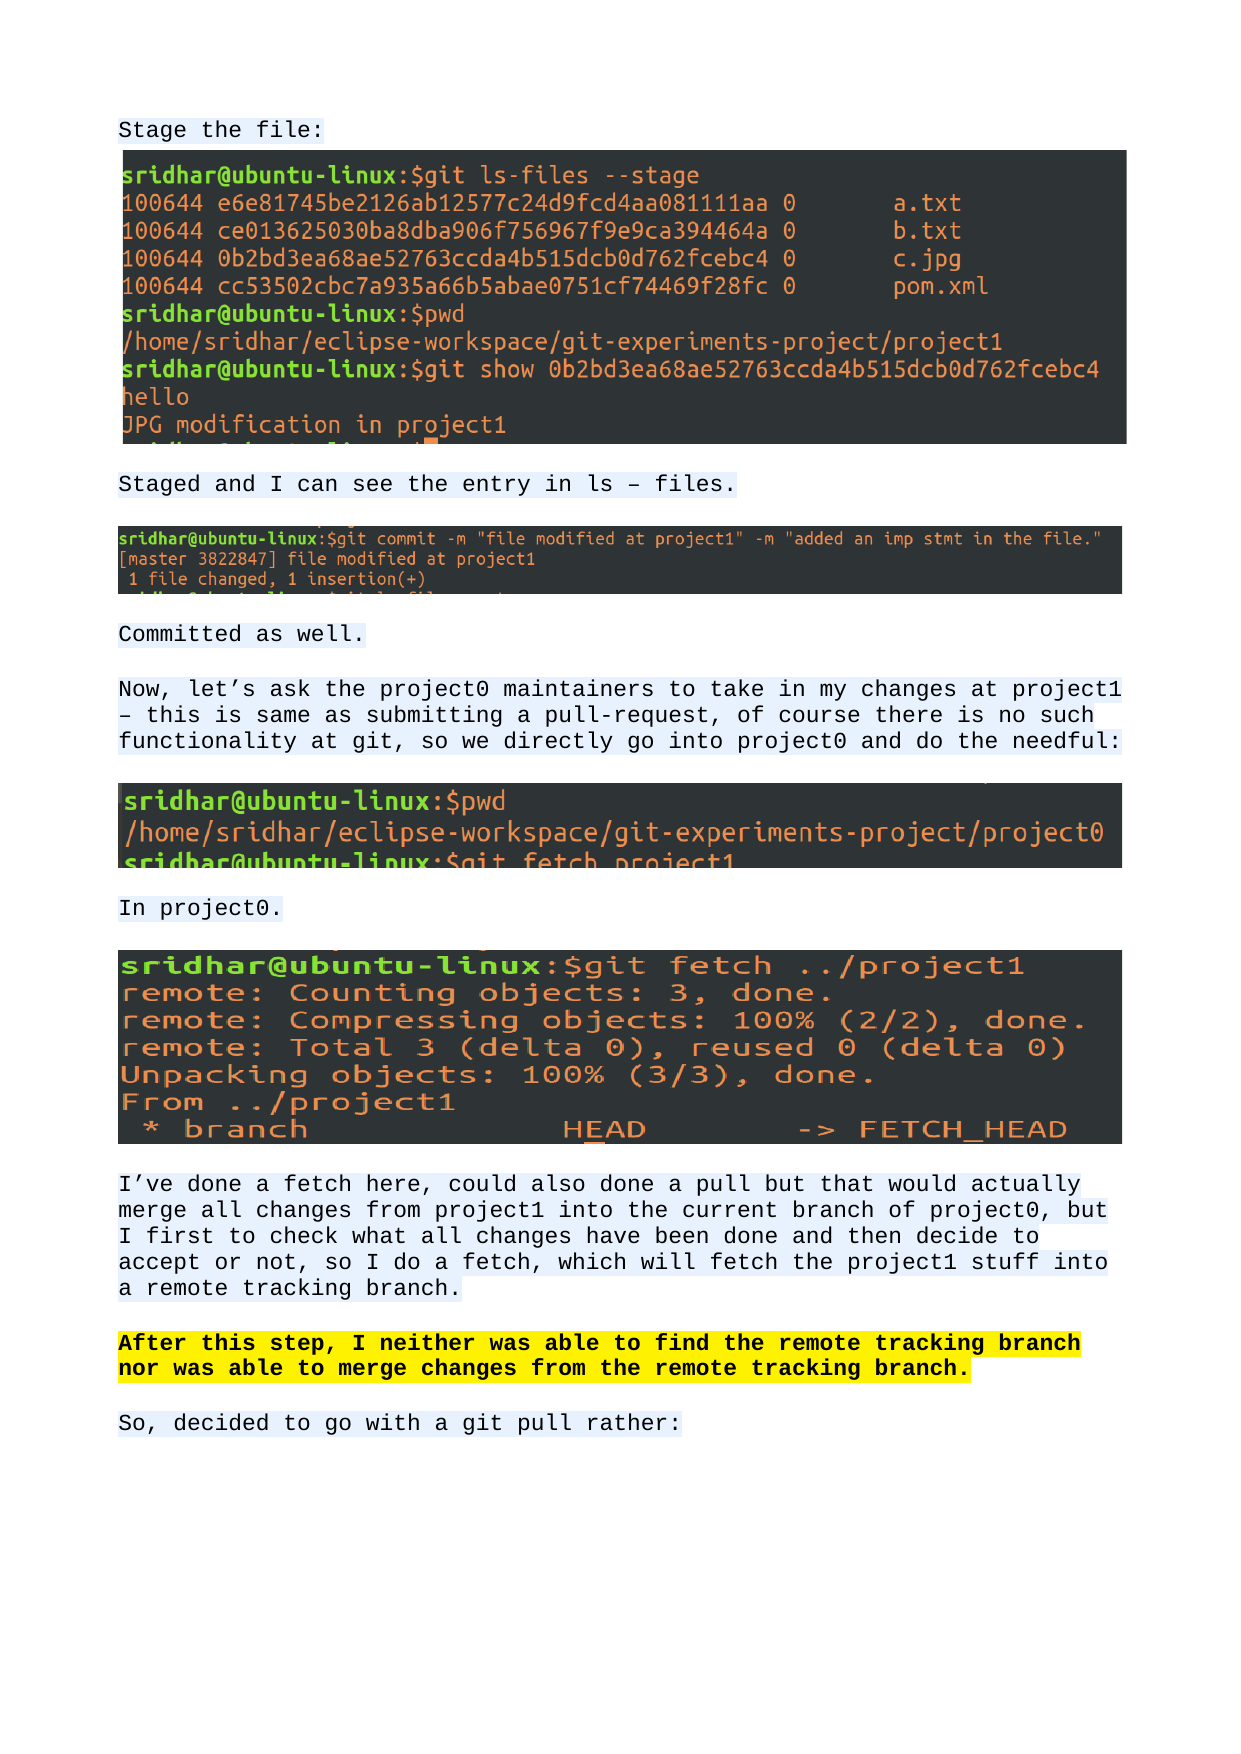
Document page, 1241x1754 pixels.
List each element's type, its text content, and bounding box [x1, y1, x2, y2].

text So, decided to go with a git pull rather: [118, 1411, 1122, 1437]
text After this step, I neither was able to find the remote tracking branch nor was able to merge changes from the remote tracking branch. [118, 1331, 1122, 1383]
text Committed as well. [118, 623, 1122, 648]
text Staged and I can see the entry in ls – files. [118, 472, 1122, 498]
picture [118, 783, 1123, 868]
text I’ve done a fetch here, could also done a pull but that would actually merge all changes from project1 into the current branch of project0, but I first to check what all changes have been done and then decide to accept or not, so I do a fetch, which will fetch the project1 stuff into a remote tracking branch. [118, 1172, 1122, 1302]
text Now, let’s ask the project0 maintainers to take in my changes at project1 – this is same as submitting a pull-request, of course there is no such functionality at git, so we directly go into project0 and do the needful: [118, 677, 1122, 755]
picture [122, 150, 1127, 444]
picture [118, 950, 1123, 1144]
picture [118, 526, 1123, 594]
text Stage the file: [118, 118, 1122, 144]
text In project0. [118, 896, 1122, 922]
